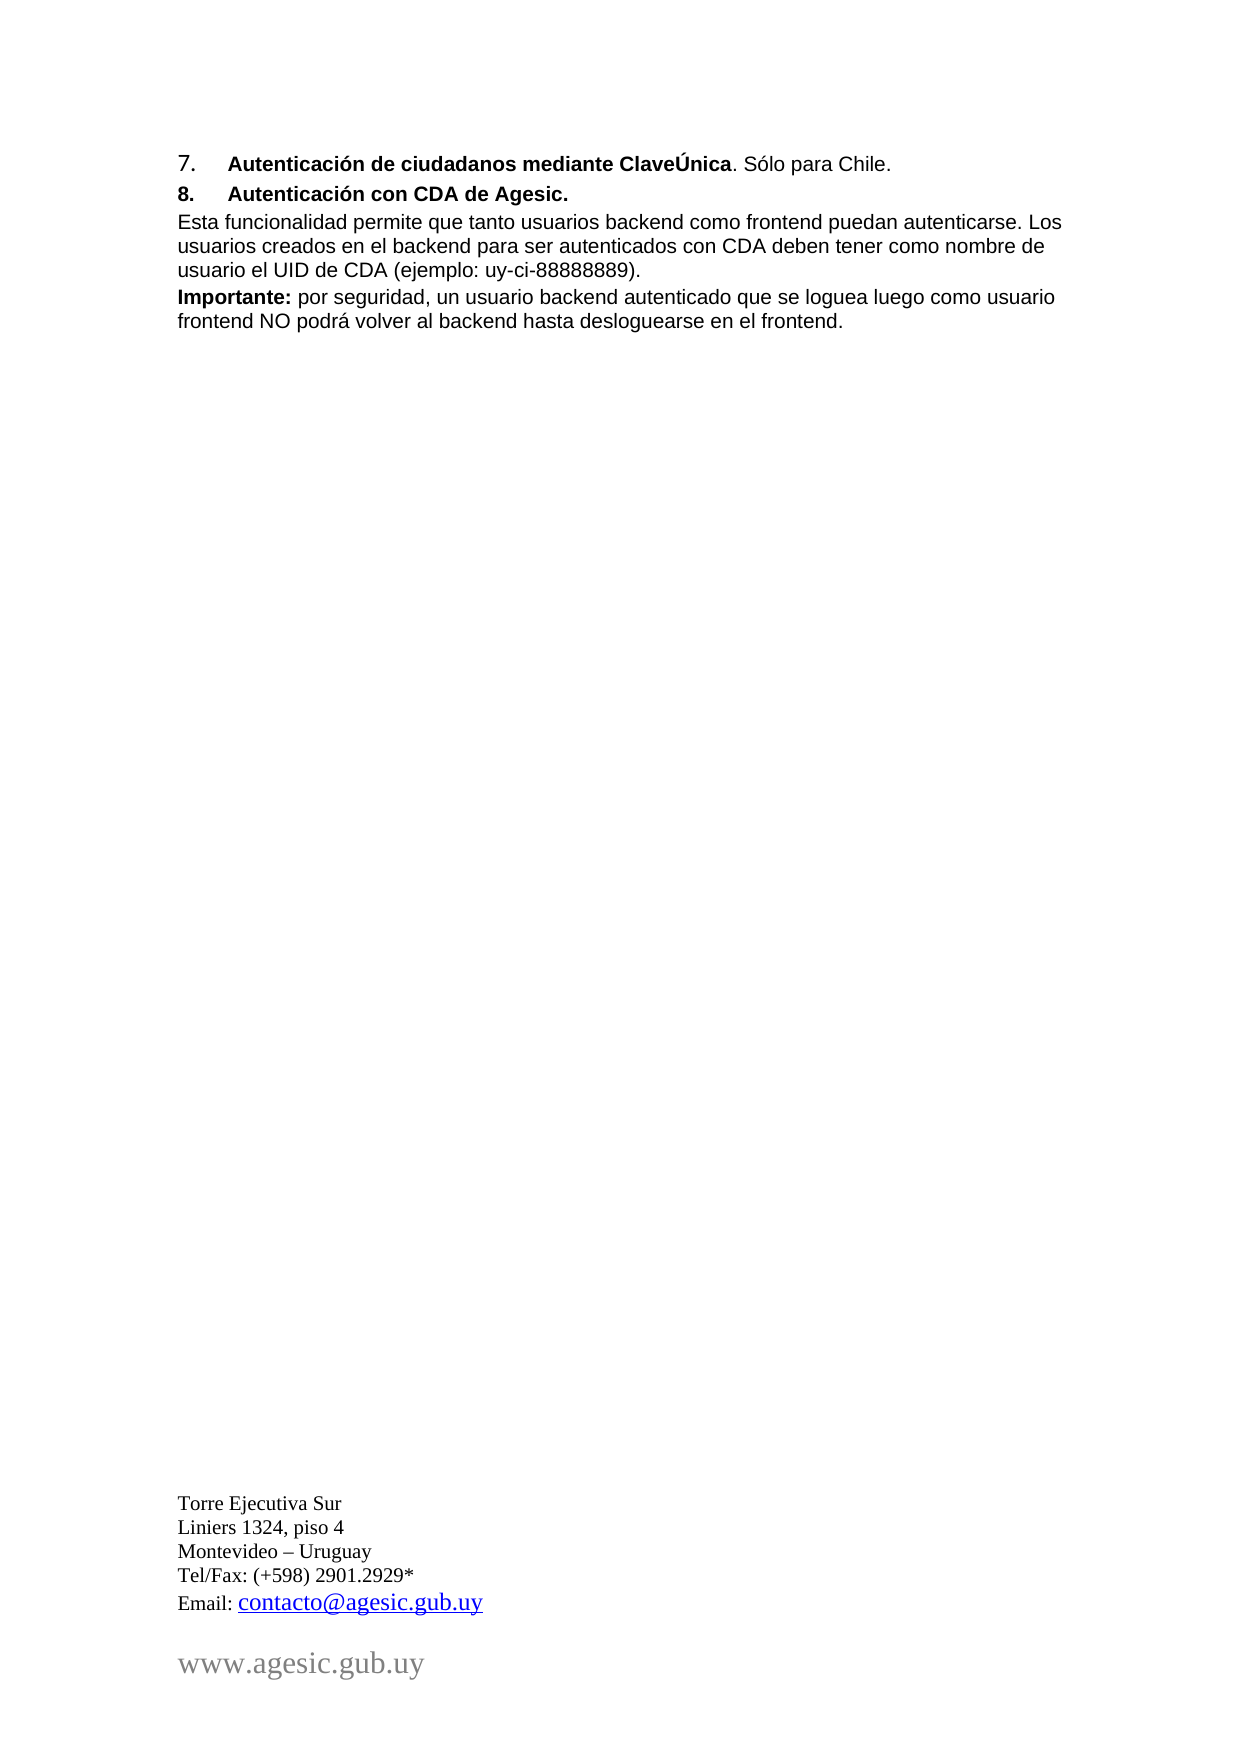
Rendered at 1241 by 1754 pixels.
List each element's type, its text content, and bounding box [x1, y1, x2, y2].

text Importante: por seguridad, un usuario backend autenticado que se loguea luego como usuario frontend NO podrá volver al backend hasta desloguearse en el frontend. [177, 285, 1063, 333]
text Esta funcionalidad permite que tanto usuarios backend como frontend puedan autenticarse. Los usuarios creados en el backend para ser autenticados con CDA deben tener como nombre de usuario el UID de CDA (ejemplo: uy-ci-88888889). [177, 209, 1063, 281]
list Autenticación de ciudadanos mediante ClaveÚnica. Sólo para Chile. [177, 148, 1063, 178]
list Autenticación con CDA de Agesic. [177, 182, 1063, 206]
